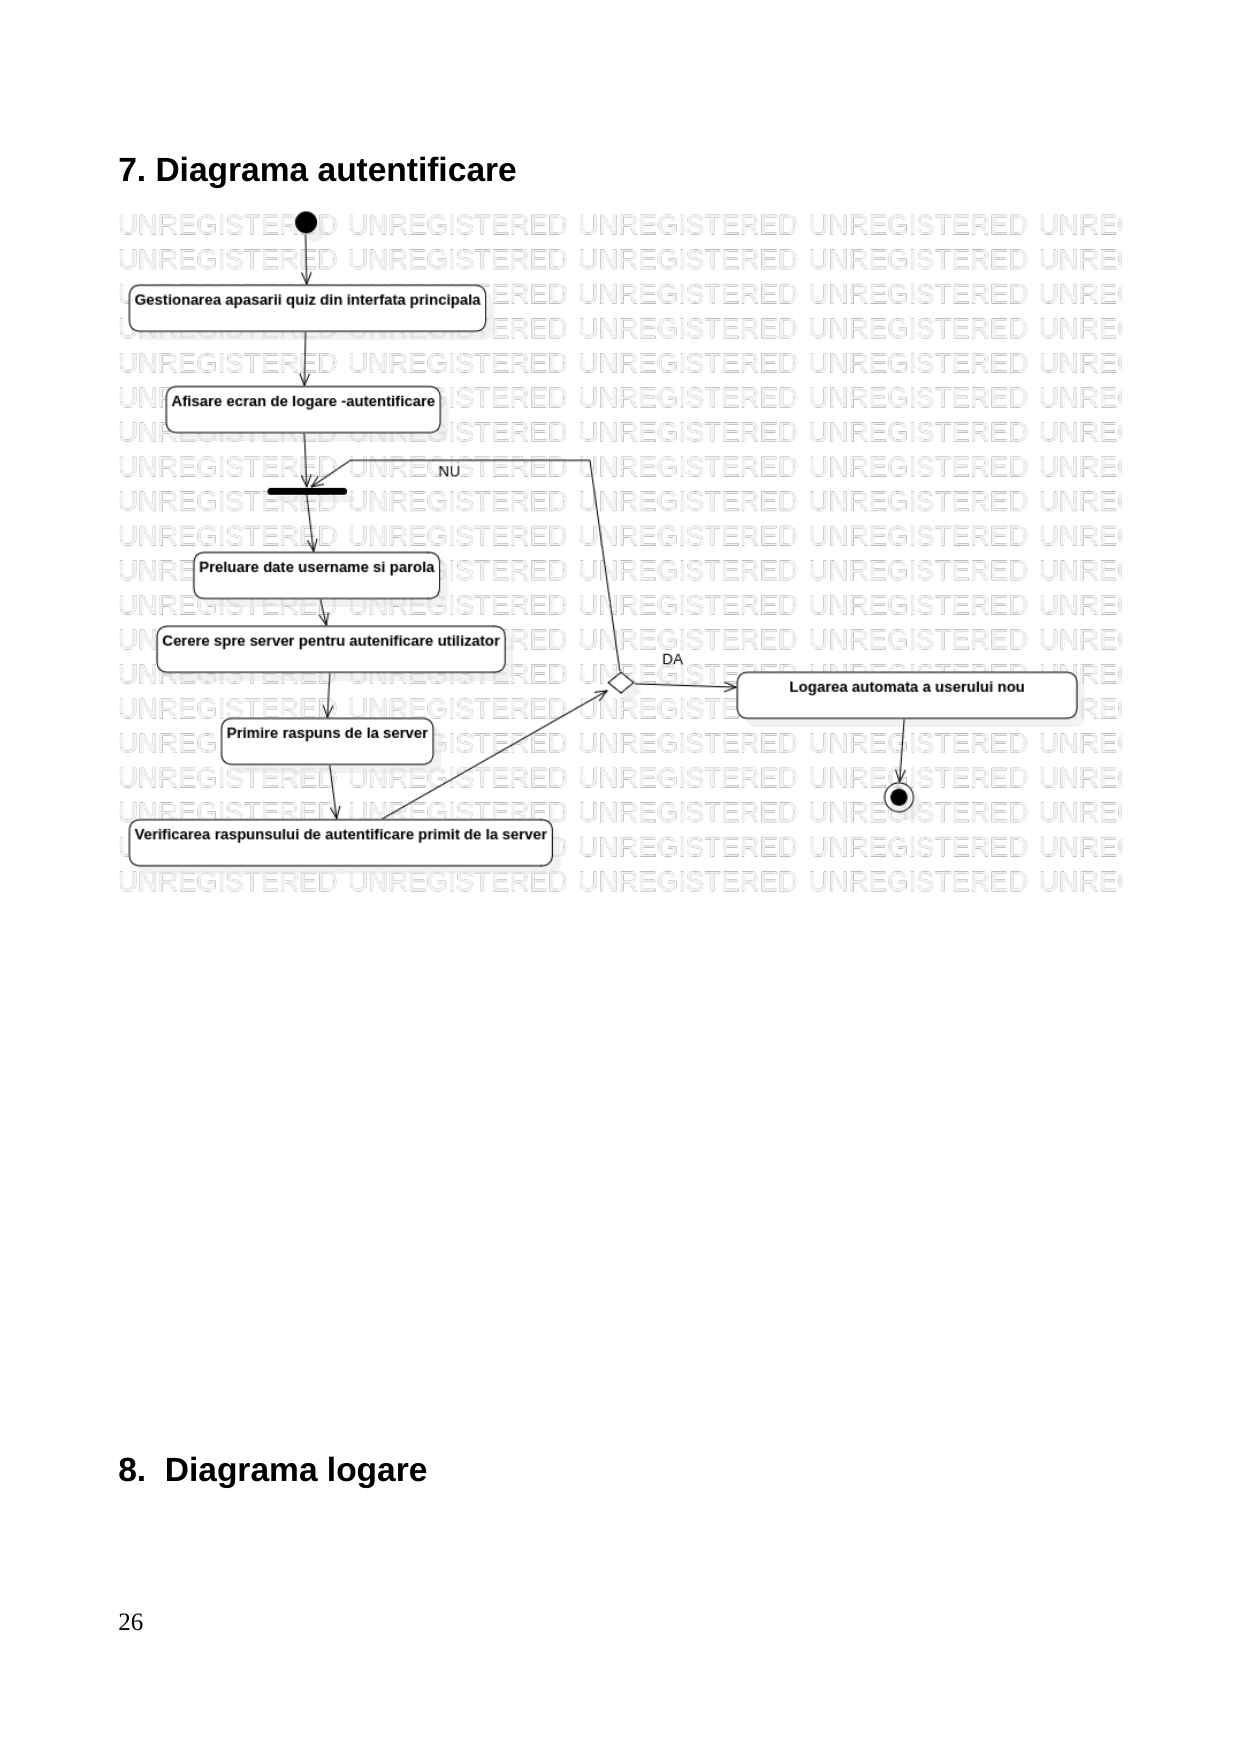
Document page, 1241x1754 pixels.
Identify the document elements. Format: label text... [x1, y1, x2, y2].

subtitle 7. Diagrama autentificare [118, 150, 1122, 188]
picture [118, 201, 1123, 912]
subtitle 8. Diagrama logare [118, 1450, 1122, 1489]
